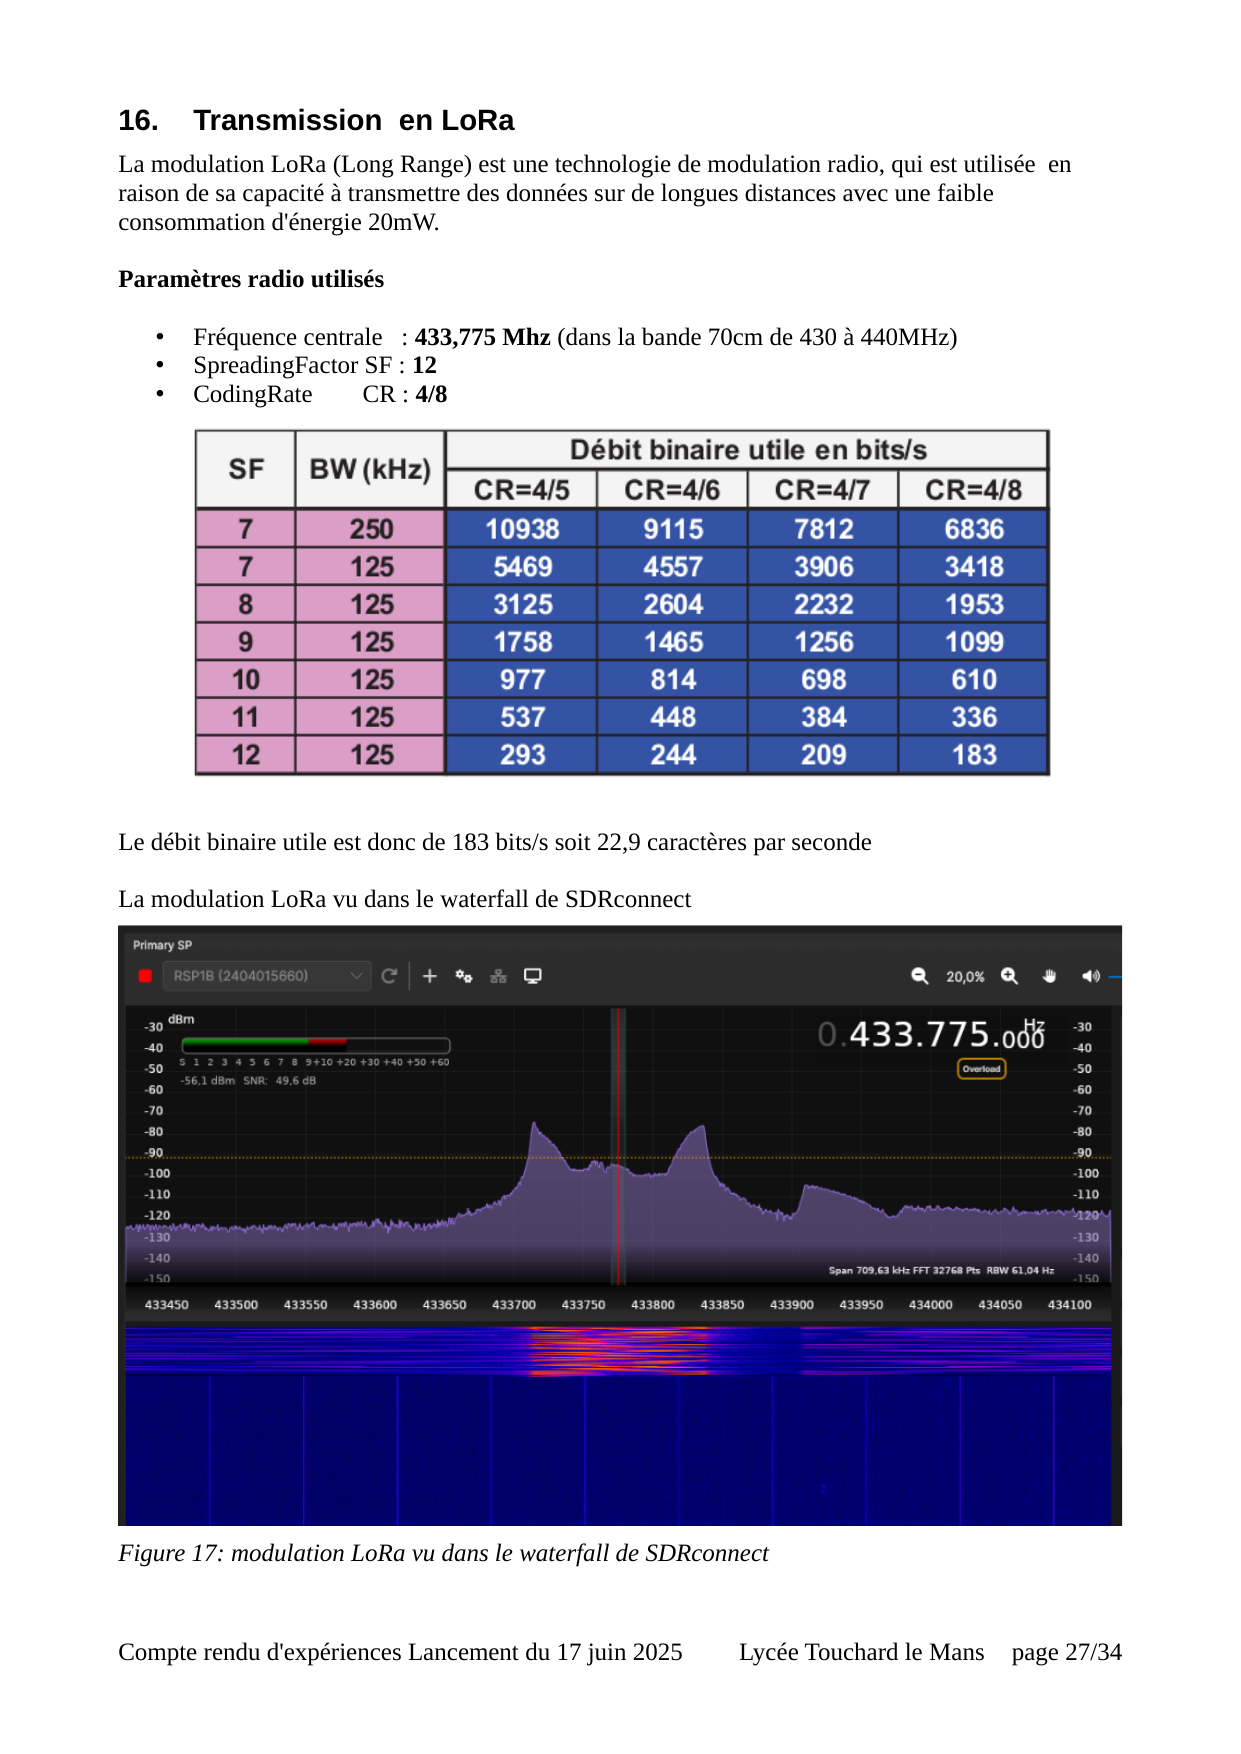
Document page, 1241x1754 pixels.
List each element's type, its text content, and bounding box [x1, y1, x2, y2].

subtitle Transmission en LoRa [118, 103, 1122, 137]
text Figure 17: modulation LoRa vu dans le waterfall de SDRconnect [118, 1526, 1122, 1567]
list CodingRate CR : 4/8 [156, 379, 1122, 408]
list Fréquence centrale : 433,775 Mhz (dans la bande 70cm de 430 à 440MHz) [156, 322, 1122, 351]
text Paramètres radio utilisés [118, 264, 1122, 293]
picture [170, 408, 1070, 798]
text La modulation LoRa (Long Range) est une technologie de modulation radio, qui est utilisée en raison de sa capacité à transmettre des données sur de longues distances avec une faible consommation d'énergie 20mW. [118, 149, 1122, 236]
list SpreadingFactor SF : 12 [156, 351, 1122, 379]
text Le débit binaire utile est donc de 183 bits/s soit 22,9 caractères par seconde [118, 827, 1122, 855]
picture [118, 925, 1123, 1526]
text La modulation LoRa vu dans le waterfall de SDRconnect [118, 884, 1122, 913]
